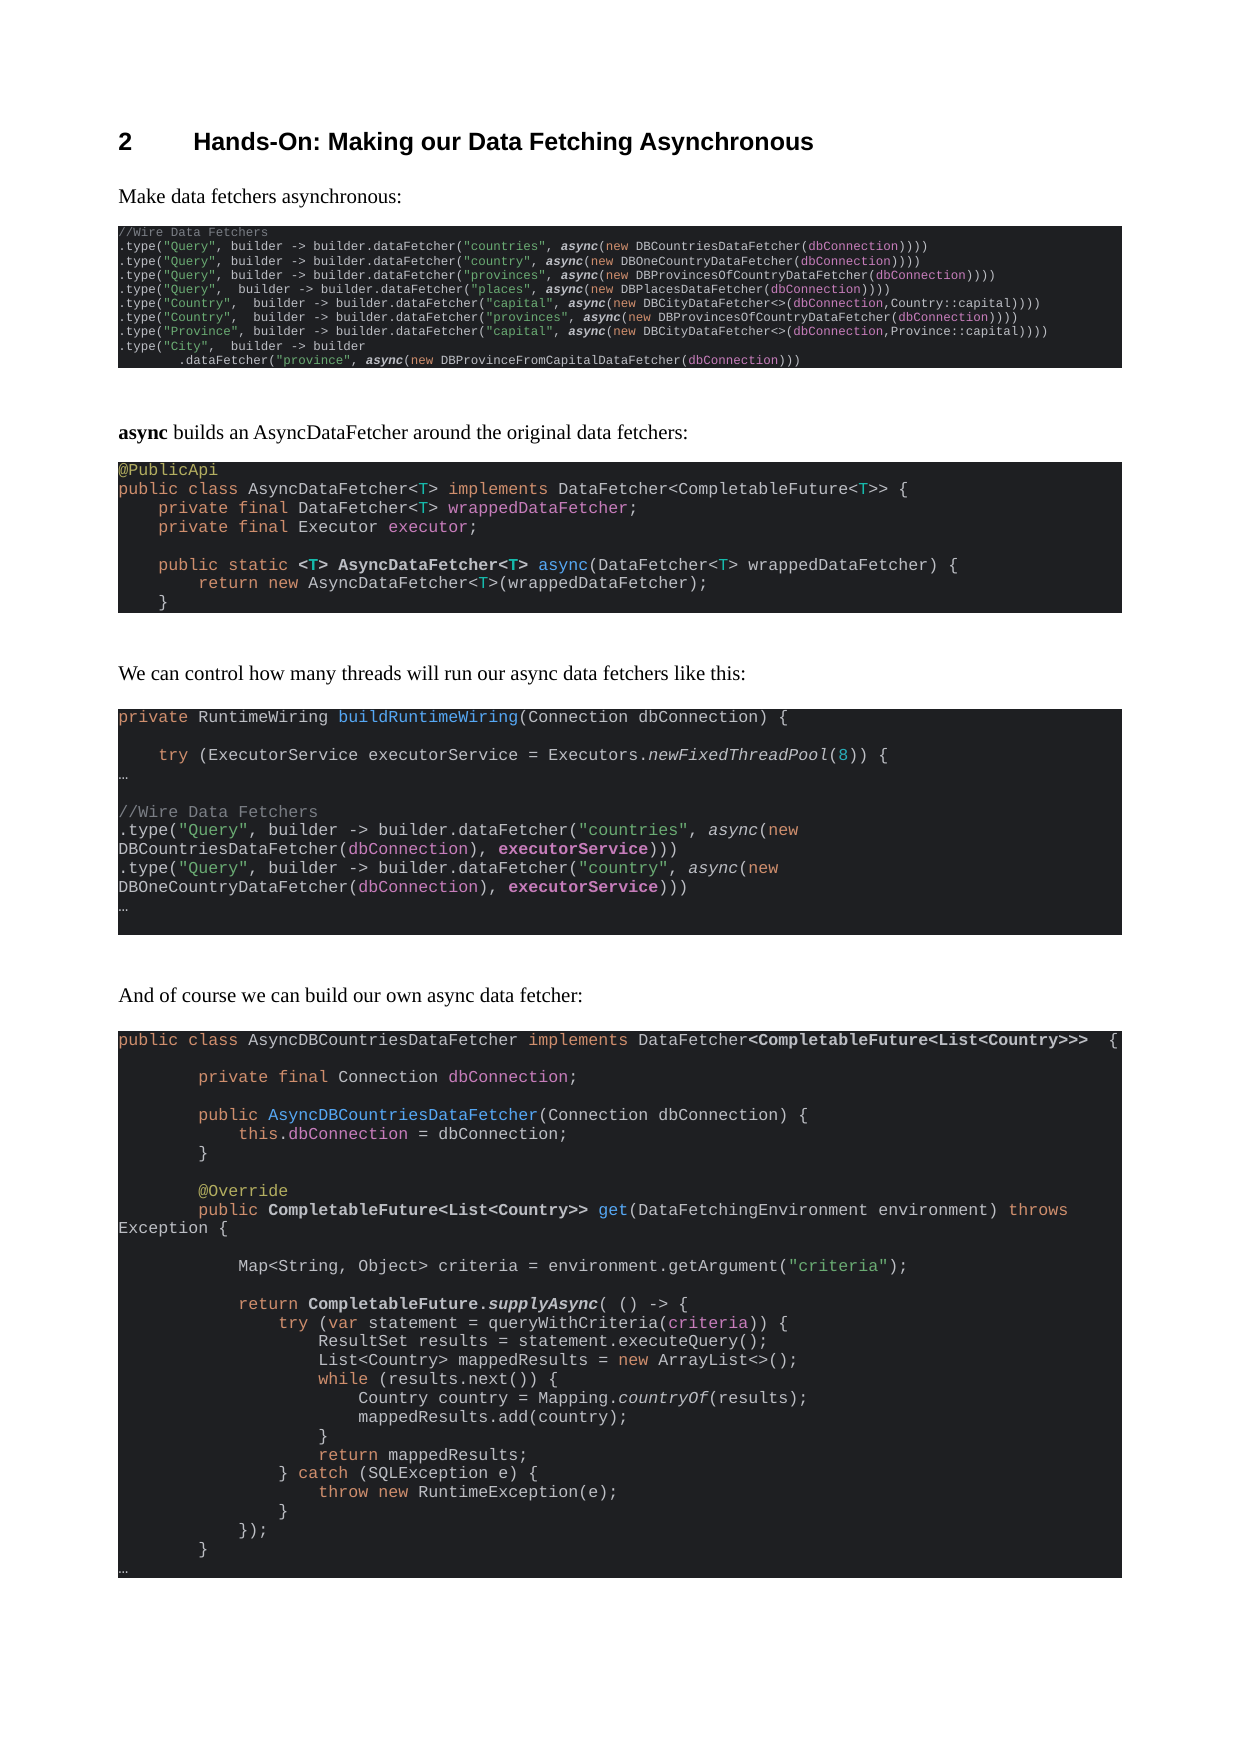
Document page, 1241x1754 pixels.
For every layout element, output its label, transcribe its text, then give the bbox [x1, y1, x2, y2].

text async builds an AsyncDataFetcher around the original data fetchers: [118, 419, 1122, 444]
text And of course we can build our own async data fetcher: [118, 983, 1122, 1007]
text … [118, 765, 1122, 784]
subtitle Hands-On: Making our Data Fetching Asynchronous [118, 127, 1122, 156]
text … [118, 1559, 1122, 1578]
text … [118, 897, 1122, 916]
text public class AsyncDBCountriesDataFetcher implements DataFetcher<CompletableFuture<List<Country>>> { private final Connection dbConnection; public AsyncDBCountriesDataFetcher(Connection dbConnection) { this.dbConnection = dbConnection; } @Override public CompletableFuture<List<Country>> get(DataFetchingEnvironment environment) throws Exception { Map<String, Object> criteria = environment.getArgument("criteria"); return CompletableFuture.supplyAsync( () -> { try (var statement = queryWithCriteria(criteria)) { ResultSet results = statement.executeQuery(); List<Country> mappedResults = new ArrayList<>(); while (results.next()) { Country country = Mapping.countryOf(results); mappedResults.add(country); } return mappedResults; } catch (SQLException e) { throw new RuntimeException(e); } }); } [118, 1031, 1122, 1559]
text We can control how many threads will run our async data fetchers like this: [118, 661, 1122, 685]
text Make data fetchers asynchronous: [118, 184, 1122, 208]
text //Wire Data Fetchers .type("Query", builder -> builder.dataFetcher("countries", async(new DBCountriesDataFetcher(dbConnection), executorService))) .type("Query", builder -> builder.dataFetcher("country", async(new DBOneCountryDataFetcher(dbConnection), executorService))) [118, 803, 1122, 897]
text //Wire Data Fetchers .type("Query", builder -> builder.dataFetcher("countries", async(new DBCountriesDataFetcher(dbConnection)))) .type("Query", builder -> builder.dataFetcher("country", async(new DBOneCountryDataFetcher(dbConnection)))) .type("Query", builder -> builder.dataFetcher("provinces", async(new DBProvincesOfCountryDataFetcher(dbConnection)))) .type("Query", builder -> builder.dataFetcher("places", async(new DBPlacesDataFetcher(dbConnection)))) .type("Country", builder -> builder.dataFetcher("capital", async(new DBCityDataFetcher<>(dbConnection,Country::capital)))) .type("Country", builder -> builder.dataFetcher("provinces", async(new DBProvincesOfCountryDataFetcher(dbConnection)))) .type("Province", builder -> builder.dataFetcher("capital", async(new DBCityDataFetcher<>(dbConnection,Province::capital)))) .type("City", builder -> builder .dataFetcher("province", async(new DBProvinceFromCapitalDataFetcher(dbConnection))) [118, 226, 1122, 368]
text private RuntimeWiring buildRuntimeWiring(Connection dbConnection) { try (ExecutorService executorService = Executors.newFixedThreadPool(8)) { [118, 709, 1122, 765]
text @PublicApi public class AsyncDataFetcher<T> implements DataFetcher<CompletableFuture<T>> { private final DataFetcher<T> wrappedDataFetcher; private final Executor executor; public static <T> AsyncDataFetcher<T> async(DataFetcher<T> wrappedDataFetcher) { return new AsyncDataFetcher<T>(wrappedDataFetcher); } [118, 462, 1122, 613]
